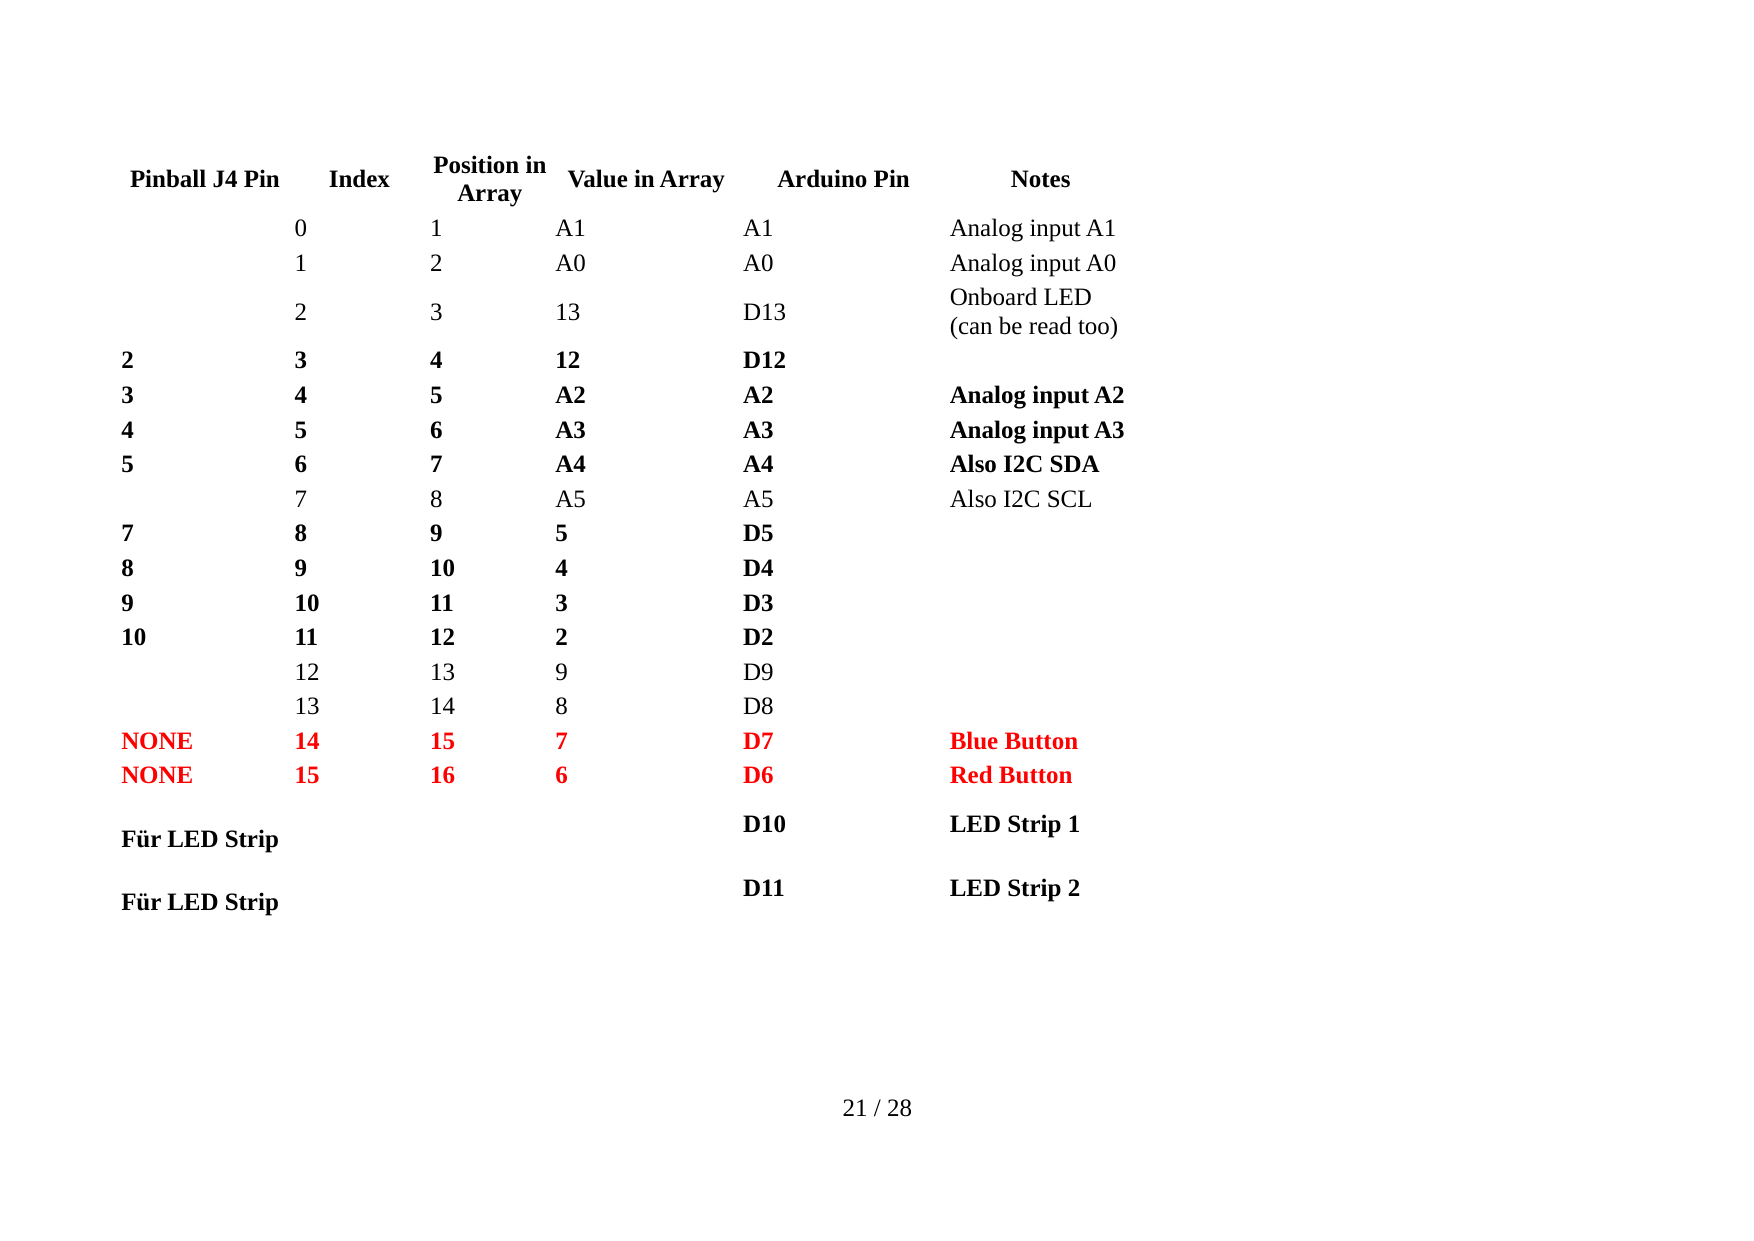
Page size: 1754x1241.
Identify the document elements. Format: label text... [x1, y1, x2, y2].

table_cell 12 [291, 654, 427, 688]
table_cell [118, 279, 291, 343]
table_cell A5 [552, 481, 740, 516]
table_cell [118, 245, 291, 279]
table_header Arduino Pin [740, 147, 947, 210]
table_cell D12 [740, 343, 947, 377]
table_cell 9 [118, 585, 291, 619]
table_cell D8 [740, 689, 947, 723]
table_cell 10 [291, 585, 427, 619]
table_cell Also I2C SDA [947, 446, 1134, 481]
table_cell D6 [740, 758, 947, 792]
table_cell 15 [427, 723, 552, 758]
table_cell D5 [740, 516, 947, 550]
table_cell 0 [291, 210, 427, 245]
table_cell 2 [118, 343, 291, 377]
table_cell D9 [740, 654, 947, 688]
table_cell A3 [740, 412, 947, 446]
table_cell LED Strip 2 [947, 856, 1134, 919]
table_cell [118, 689, 291, 723]
table_cell 7 [118, 516, 291, 550]
table_cell 3 [291, 343, 427, 377]
table_cell [947, 550, 1134, 585]
table_cell Analog input A2 [947, 377, 1134, 412]
table_cell 3 [118, 377, 291, 412]
table_cell A1 [740, 210, 947, 245]
table_cell 15 [291, 758, 427, 792]
table_cell Blue Button [947, 723, 1134, 758]
table_cell [118, 919, 291, 953]
table_cell 13 [291, 689, 427, 723]
table_cell 2 [427, 245, 552, 279]
table_cell 11 [427, 585, 552, 619]
table_header Position in Array [427, 147, 552, 210]
table_cell A4 [740, 446, 947, 481]
table_cell 9 [427, 516, 552, 550]
table_cell [118, 481, 291, 516]
table_cell 6 [291, 446, 427, 481]
table_cell A4 [552, 446, 740, 481]
table_cell 7 [291, 481, 427, 516]
table_cell Also I2C SCL [947, 481, 1134, 516]
table_header Pinball J4 Pin [118, 147, 291, 210]
table_cell A5 [740, 481, 947, 516]
table_cell [118, 210, 291, 245]
table_cell A2 [552, 377, 740, 412]
table_cell Red Button [947, 758, 1134, 792]
table_cell 12 [427, 619, 552, 654]
table_cell 4 [291, 377, 427, 412]
table_cell [291, 919, 498, 953]
table_cell 13 [552, 279, 740, 343]
table_cell 11 [291, 619, 427, 654]
table_cell 7 [552, 723, 740, 758]
table_cell D7 [740, 723, 947, 758]
table_cell 6 [427, 412, 552, 446]
table_cell 3 [427, 279, 552, 343]
table_cell 3 [552, 585, 740, 619]
table_cell 5 [552, 516, 740, 550]
table_cell [947, 343, 1134, 377]
table_cell 1 [427, 210, 552, 245]
table_cell [947, 919, 1134, 953]
table_cell 8 [291, 516, 427, 550]
table_cell Analog input A0 [947, 245, 1134, 279]
table_cell NONE [118, 758, 291, 792]
table_header Index [291, 147, 427, 210]
table_header Notes [947, 147, 1134, 210]
table_cell [498, 919, 740, 953]
table_cell [947, 689, 1134, 723]
table_cell Analog input A1 [947, 210, 1134, 245]
table_cell [740, 919, 947, 953]
table_cell 4 [427, 343, 552, 377]
table_cell D4 [740, 550, 947, 585]
table_cell 10 [427, 550, 552, 585]
table_cell 7 [427, 446, 552, 481]
table_cell 8 [552, 689, 740, 723]
table_cell 13 [427, 654, 552, 688]
table_cell 5 [291, 412, 427, 446]
table_cell 5 [118, 446, 291, 481]
table_cell [118, 654, 291, 688]
table_cell 4 [552, 550, 740, 585]
table_cell [947, 585, 1134, 619]
table_cell A3 [552, 412, 740, 446]
table_cell A1 [552, 210, 740, 245]
table_cell A2 [740, 377, 947, 412]
table_cell A0 [740, 245, 947, 279]
table_cell D11 [740, 856, 947, 919]
table_cell 6 [552, 758, 740, 792]
table_cell 1 [291, 245, 427, 279]
table_cell 12 [552, 343, 740, 377]
table_cell Für LED Strip [118, 856, 740, 919]
table_cell 2 [552, 619, 740, 654]
table_cell 16 [427, 758, 552, 792]
table_cell 10 [118, 619, 291, 654]
table_cell 9 [552, 654, 740, 688]
table_cell 14 [427, 689, 552, 723]
table_cell 5 [427, 377, 552, 412]
table_cell D13 [740, 279, 947, 343]
table_cell 2 [291, 279, 427, 343]
table_cell 9 [291, 550, 427, 585]
table_cell 8 [118, 550, 291, 585]
table_cell [947, 619, 1134, 654]
table_cell A0 [552, 245, 740, 279]
table_cell Analog input A3 [947, 412, 1134, 446]
table_cell 14 [291, 723, 427, 758]
table_cell [947, 516, 1134, 550]
table_cell D2 [740, 619, 947, 654]
table_cell Onboard LED (can be read too) [947, 279, 1134, 343]
table_header Value in Array [552, 147, 740, 210]
table_cell LED Strip 1 [947, 792, 1134, 856]
table_cell 4 [118, 412, 291, 446]
table_cell 8 [427, 481, 552, 516]
table_cell NONE [118, 723, 291, 758]
table_cell Für LED Strip [118, 792, 740, 856]
table_cell D3 [740, 585, 947, 619]
table_cell D10 [740, 792, 947, 856]
table_cell [947, 654, 1134, 688]
